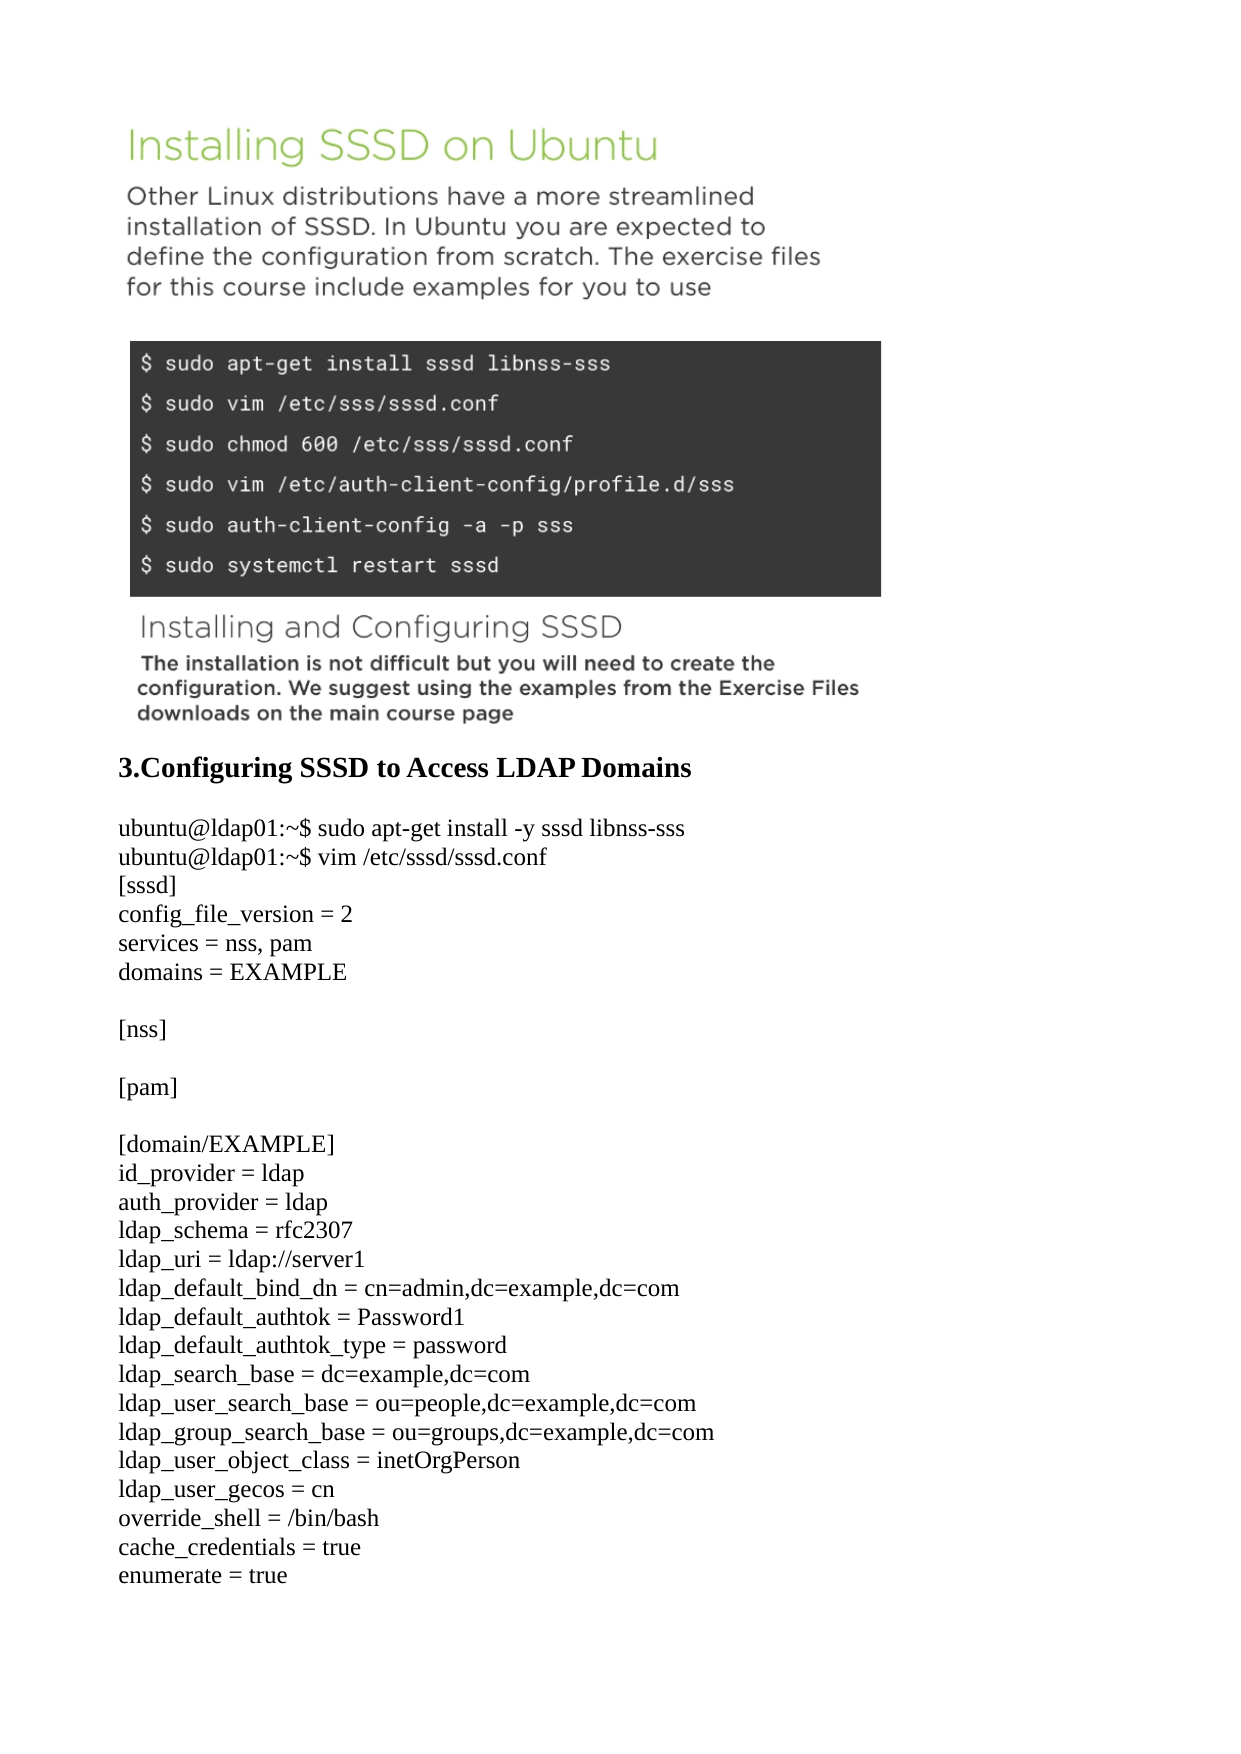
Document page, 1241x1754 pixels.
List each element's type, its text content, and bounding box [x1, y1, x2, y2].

text ldap_search_base = dc=example,dc=com [118, 1359, 1122, 1388]
text domains = EXAMPLE [118, 957, 1122, 985]
text [nss] [118, 1014, 1122, 1043]
text ldap_user_gecos = cn [118, 1474, 1122, 1503]
text auth_provider = ldap [118, 1187, 1122, 1215]
text ldap_schema = rfc2307 [118, 1215, 1122, 1244]
text ldap_default_authtok_type = password [118, 1330, 1122, 1359]
text ldap_uri = ldap://server1 [118, 1244, 1122, 1273]
text ubuntu@ldap01:~$ sudo apt-get install -y sssd libnss-sss [118, 813, 1122, 842]
text id_provider = ldap [118, 1158, 1122, 1187]
text config_file_version = 2 [118, 899, 1122, 928]
text [sssd] [118, 870, 1122, 899]
text [pam] [118, 1072, 1122, 1100]
text enumerate = true [118, 1560, 1122, 1589]
text ubuntu@ldap01:~$ vim /etc/sssd/sssd.conf [118, 842, 1122, 870]
text ldap_user_object_class = inetOrgPerson [118, 1445, 1122, 1474]
text ldap_default_authtok = Password1 [118, 1302, 1122, 1330]
picture [130, 341, 882, 737]
text override_shell = /bin/bash [118, 1503, 1122, 1532]
text ldap_default_bind_dn = cn=admin,dc=example,dc=com [118, 1273, 1122, 1302]
text services = nss, pam [118, 928, 1122, 957]
text 3.Configuring SSSD to Access LDAP Domains [118, 751, 1122, 784]
text [domain/EXAMPLE] [118, 1129, 1122, 1158]
text cache_credentials = true [118, 1532, 1122, 1560]
picture [117, 118, 841, 312]
text ldap_group_search_base = ou=groups,dc=example,dc=com [118, 1417, 1122, 1445]
text ldap_user_search_base = ou=people,dc=example,dc=com [118, 1388, 1122, 1417]
